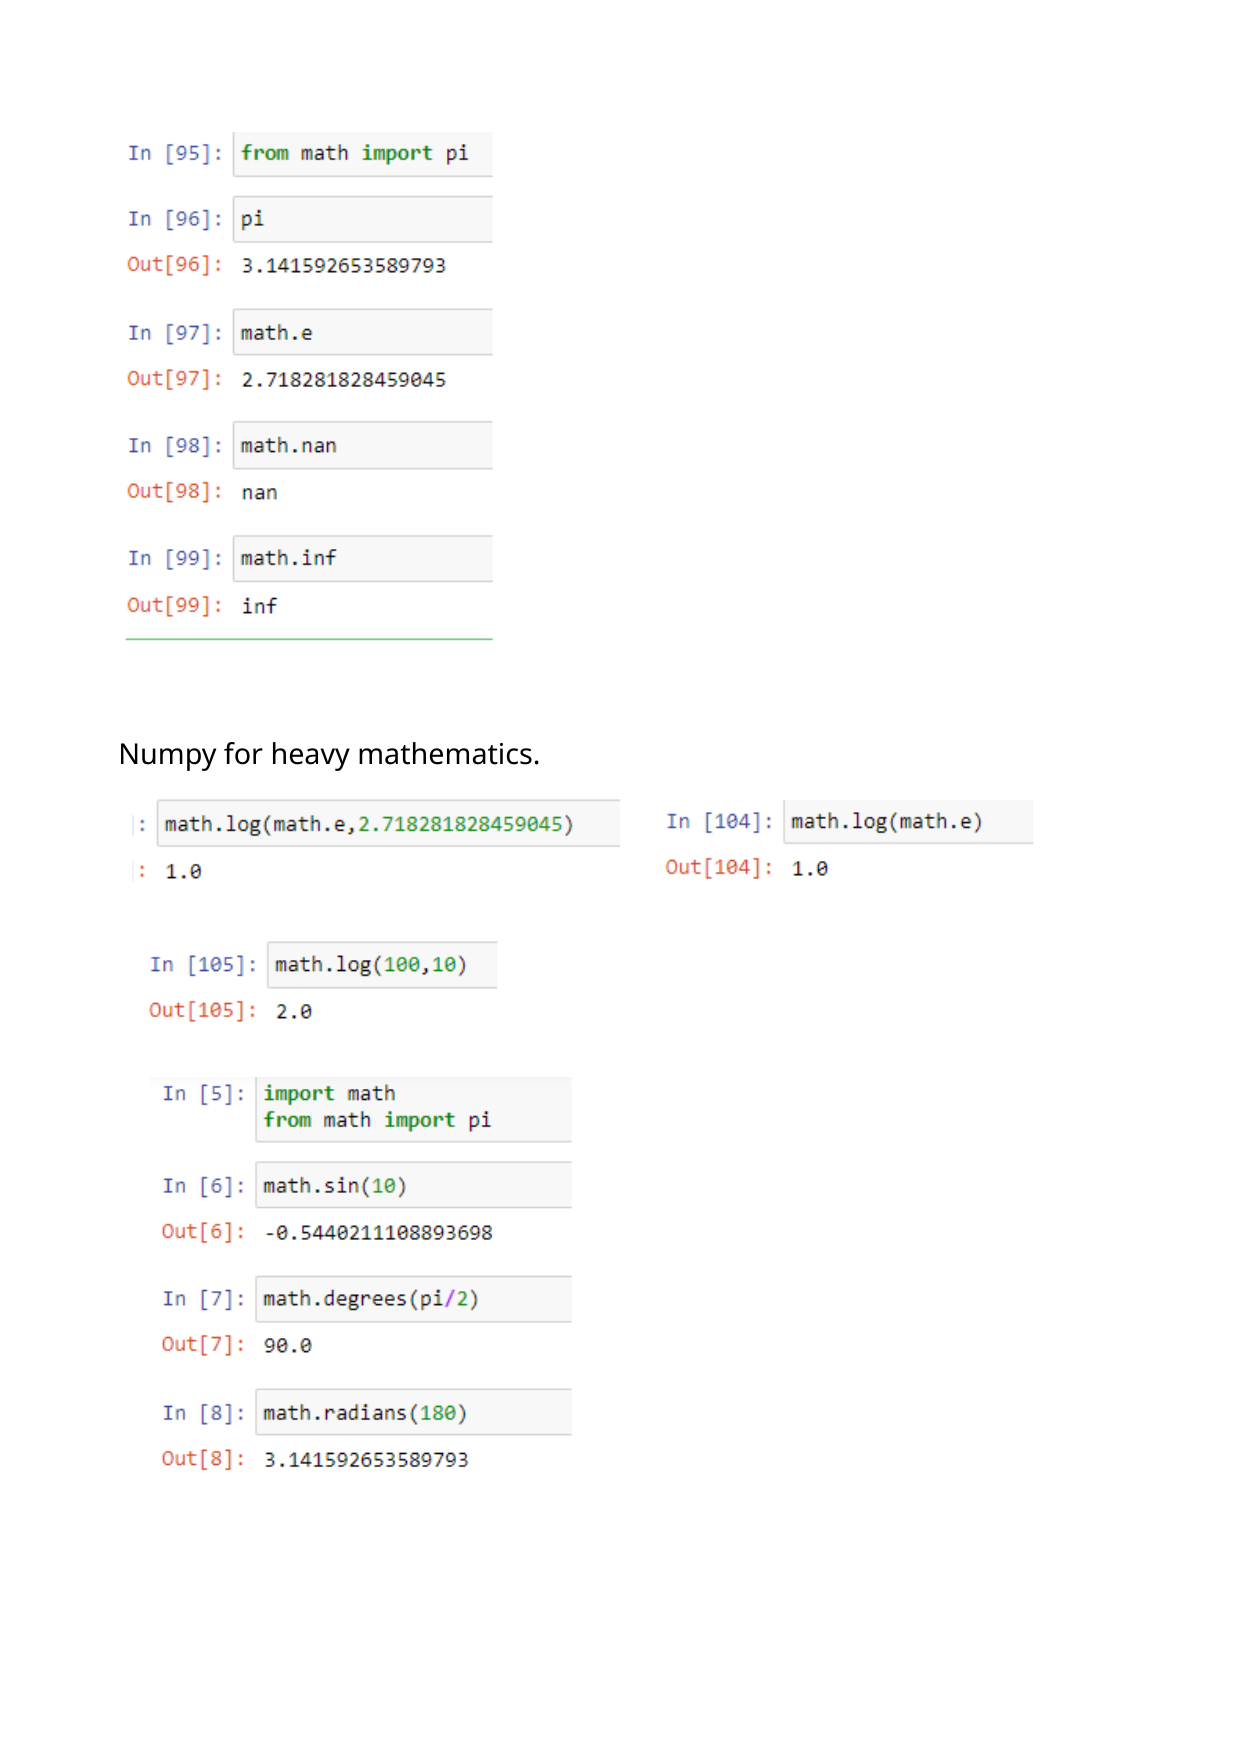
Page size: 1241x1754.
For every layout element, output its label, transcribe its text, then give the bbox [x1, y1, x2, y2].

picture [125, 132, 493, 645]
picture [132, 795, 621, 885]
picture [146, 937, 498, 1036]
text Numpy for heavy mathematics. [118, 734, 1122, 773]
picture [638, 800, 1034, 890]
picture [149, 1077, 572, 1489]
